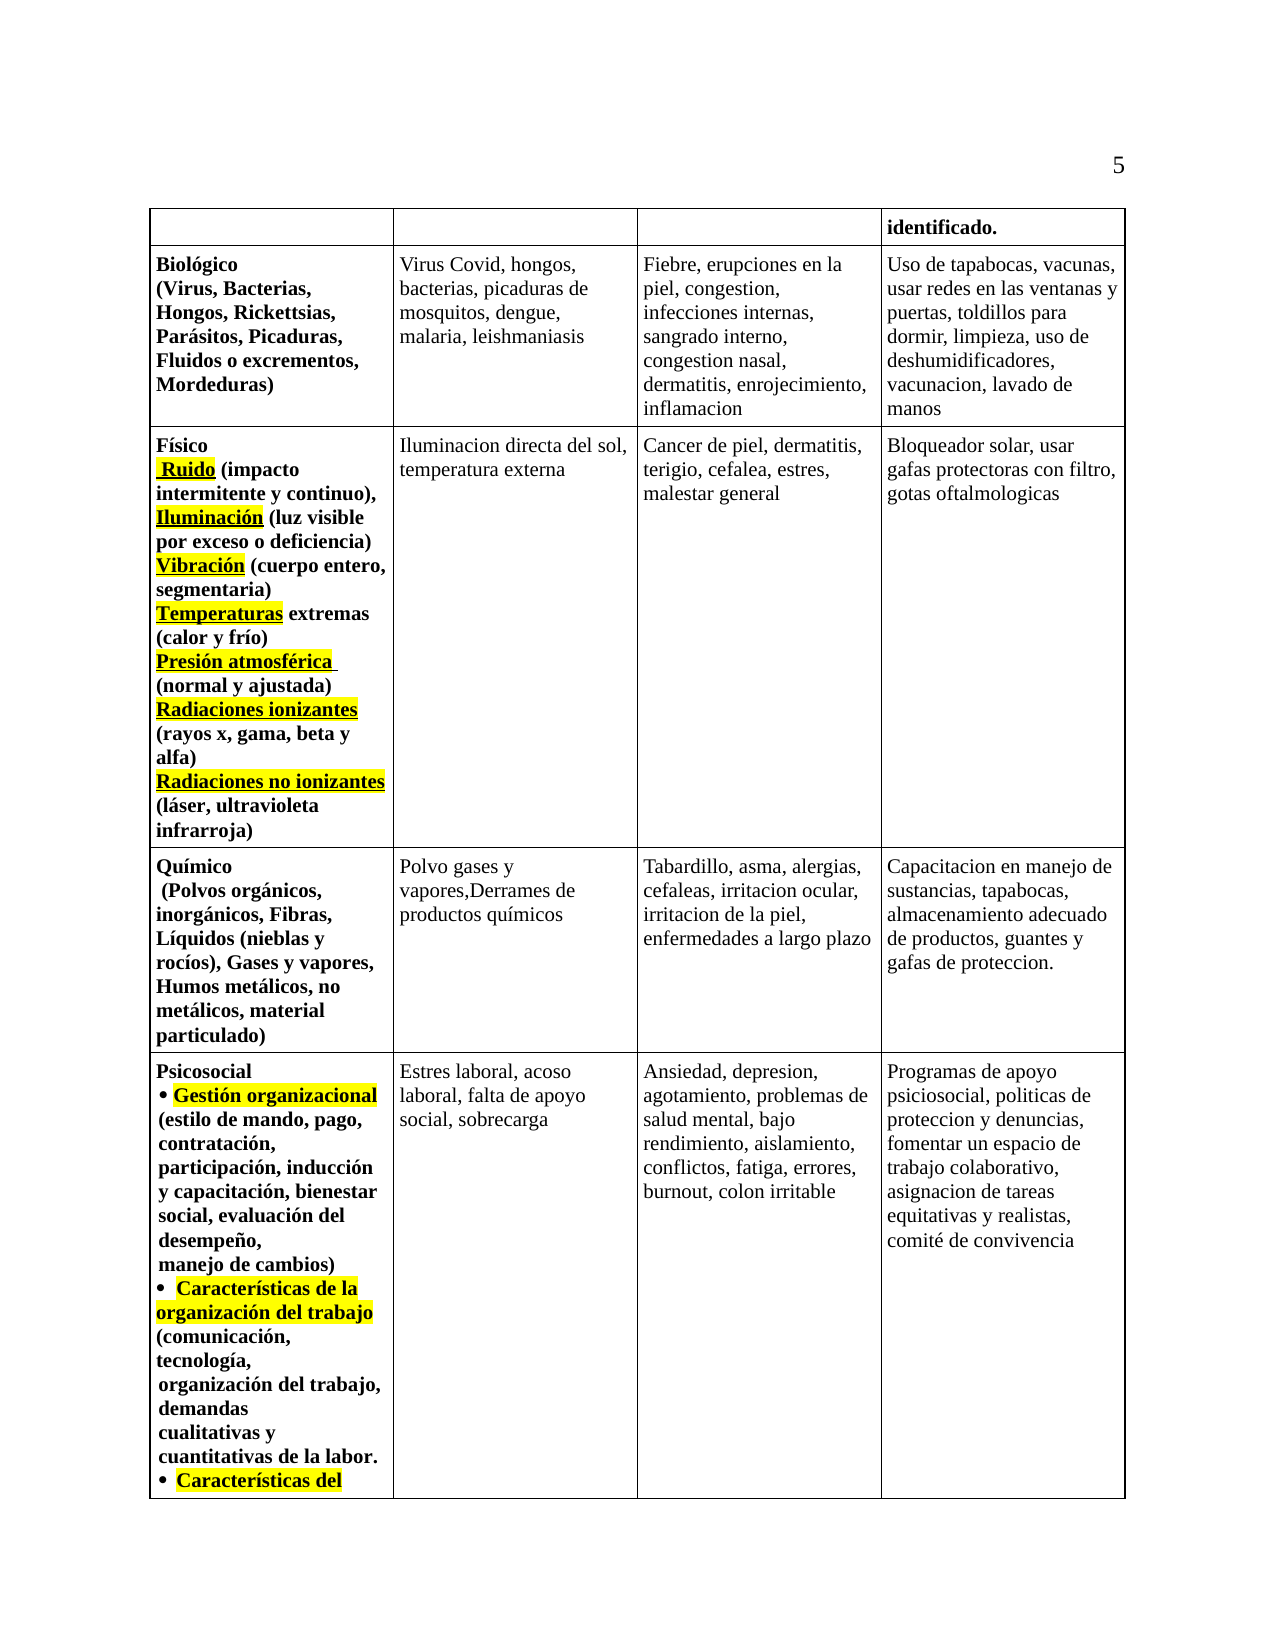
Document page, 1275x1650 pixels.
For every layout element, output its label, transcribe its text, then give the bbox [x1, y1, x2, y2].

table_cell Virus Covid, hongos, bacterias, picaduras de mosquitos, dengue, malaria, leishmaniasis [394, 246, 637, 426]
table_cell Cancer de piel, dermatitis, terigio, cefalea, estres, malestar general [638, 427, 881, 847]
table_cell Polvo gases y vapores,Derrames de productos químicos [394, 848, 637, 1052]
table_cell [394, 209, 637, 245]
table_cell Fiebre, erupciones en la piel, congestion, infecciones internas, sangrado interno, congestion nasal, dermatitis, enrojecimiento, inflamacion [638, 246, 881, 426]
table_cell Estres laboral, acoso laboral, falta de apoyo social, sobrecarga [394, 1053, 637, 1498]
table_cell Capacitacion en manejo de sustancias, tapabocas, almacenamiento adecuado de productos, guantes y gafas de proteccion. [882, 848, 1124, 1052]
table_cell Físico Ruido (impacto intermitente y continuo), Iluminación (luz visible por exceso o deficiencia) Vibración (cuerpo entero, segmentaria) Temperaturas extremas (calor y frío) Presión atmosférica (normal y ajustada) Radiaciones ionizantes (rayos x, gama, beta y alfa) Radiaciones no ionizantes (láser, ultravioleta infrarroja) [151, 427, 393, 847]
table_cell identificado. [882, 209, 1124, 245]
table_cell Bloqueador solar, usar gafas protectoras con filtro, gotas oftalmologicas [882, 427, 1124, 847]
table_cell Iluminacion directa del sol, temperatura externa [394, 427, 637, 847]
table_cell [151, 209, 393, 245]
table_cell Ansiedad, depresion, agotamiento, problemas de salud mental, bajo rendimiento, aislamiento, conflictos, fatiga, errores, burnout, colon irritable [638, 1053, 881, 1498]
table_cell [638, 209, 881, 245]
table_cell Uso de tapabocas, vacunas, usar redes en las ventanas y puertas, toldillos para dormir, limpieza, uso de deshumidificadores, vacunacion, lavado de manos [882, 246, 1124, 426]
table_cell Programas de apoyo psiciosocial, politicas de proteccion y denuncias, fomentar un espacio de trabajo colaborativo, asignacion de tareas equitativas y realistas, comité de convivencia [882, 1053, 1124, 1498]
table_cell Psicosocial Gestión organizacional (estilo de mando, pago, contratación, participación, inducción y capacitación, bienestar social, evaluación del desempeño, manejo de cambios) Características de la organización del trabajo (comunicación, tecnología, organización del trabajo, demandas cualitativas y cuantitativas de la labor. Características del [151, 1053, 393, 1498]
table_cell Químico (Polvos orgánicos, inorgánicos, Fibras, Líquidos (nieblas y rocíos), Gases y vapores, Humos metálicos, no metálicos, material particulado) [151, 848, 393, 1052]
table_cell Tabardillo, asma, alergias, cefaleas, irritacion ocular, irritacion de la piel, enfermedades a largo plazo [638, 848, 881, 1052]
table_cell Biológico (Virus, Bacterias, Hongos, Rickettsias, Parásitos, Picaduras, Fluidos o excrementos, Mordeduras) [151, 246, 393, 426]
